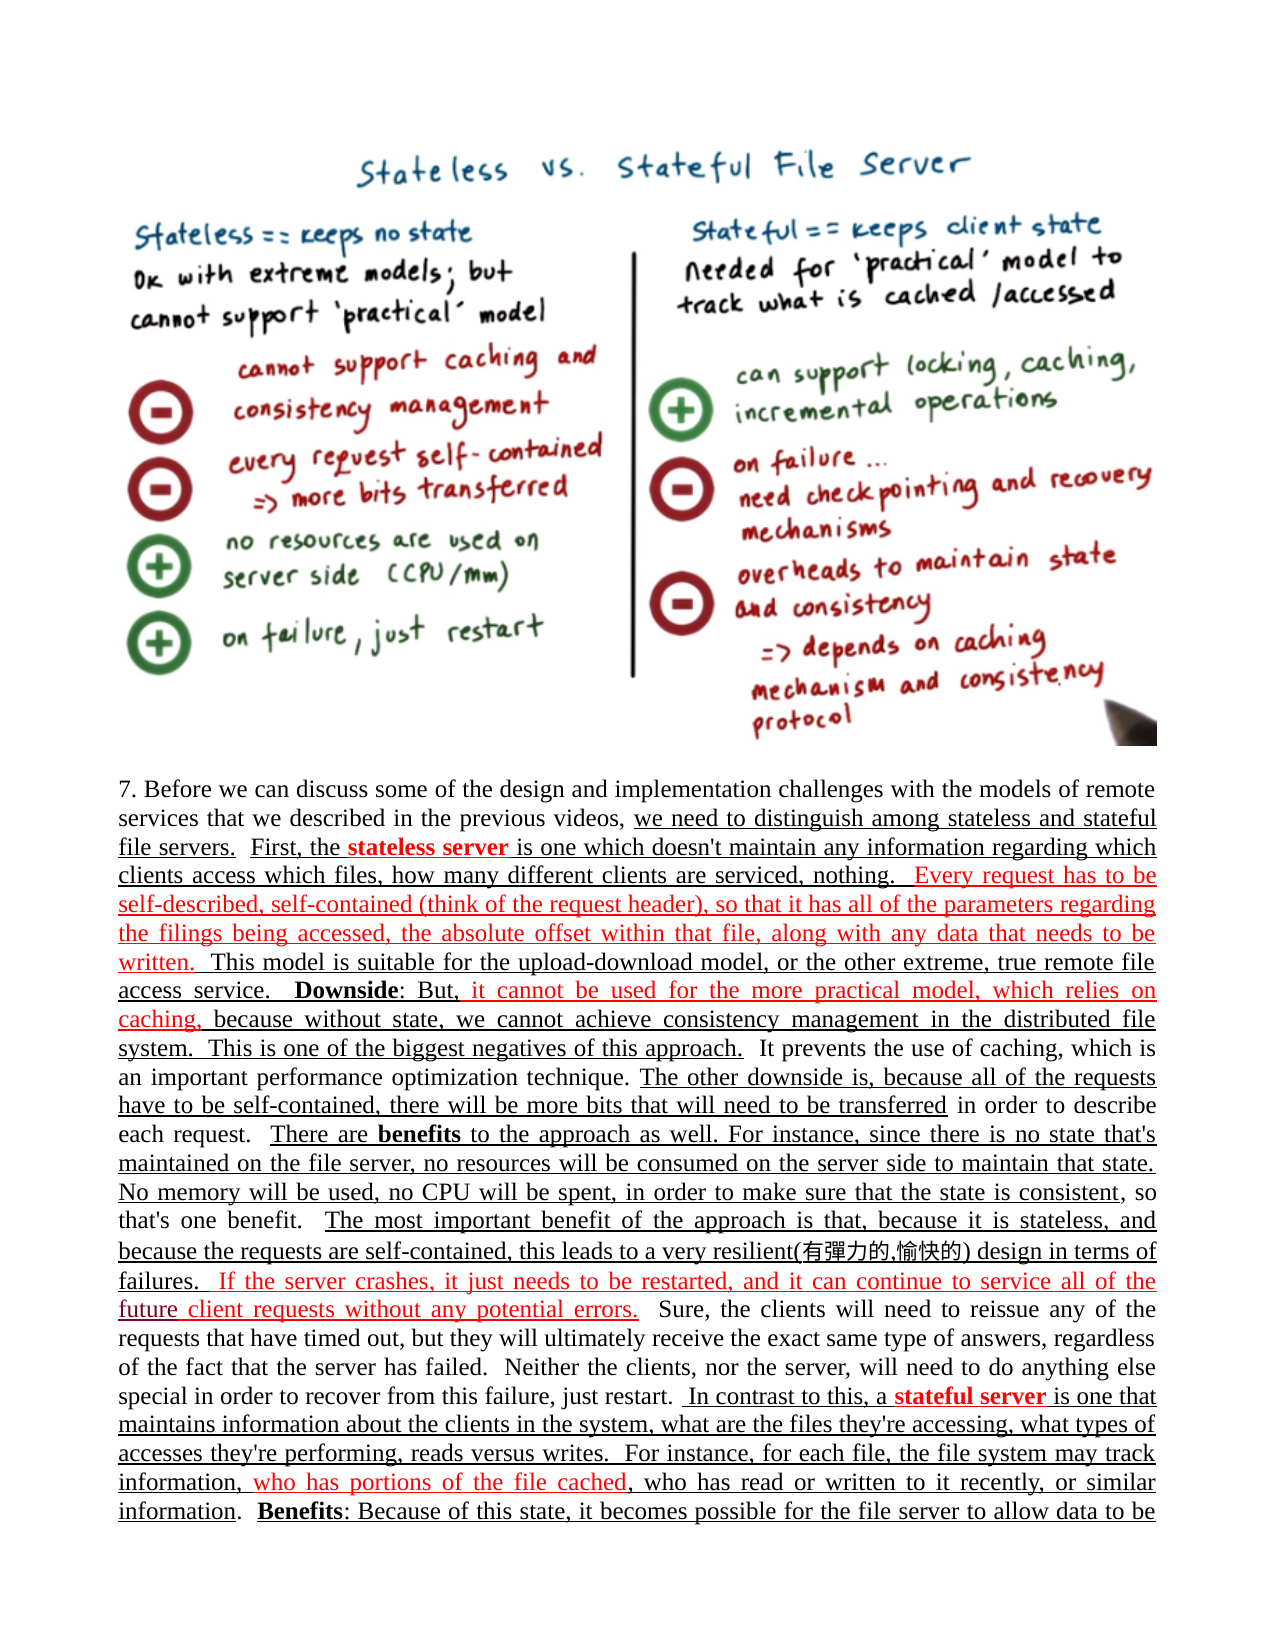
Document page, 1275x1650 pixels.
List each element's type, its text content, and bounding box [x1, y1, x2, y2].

text failures. If the server crashes, it just needs to be restarted, and it can continue to service all of the [118, 1262, 1157, 1291]
text 7. Before we can discuss some of the design and implementation challenges with the models of remote services that we described in the previous videos, we need to distinguish among stateless and stateful file servers. First, the stateless server is one which doesn't maintain any information regarding which clients access which files, how many different clients are serviced, nothing. Every request has to be [118, 774, 1157, 885]
text self-described, self-contained (think of the request header), so that it has all of the parameters regarding the filings being accessed, the absolute offset within that file, along with any data that needs to be written. This model is suitable for the upload-download model, or the other extreme, true remote file access service. Downside: But, it cannot be used for the more practical model, which relies on [118, 887, 1157, 1000]
picture [118, 146, 1157, 746]
text caching, because without state, we cannot achieve consistency management in the distributed file system. This is one of the biggest negatives of this approach. It prevents the use of caching, which is an important performance optimization technique. The other downside is, because all of the requests have to be self-contained, there will be more bits that will need to be transferred in order to describe each request. There are benefits to the approach as well. For instance, since there is no state that's maintained on the file server, no resources will be consumed on the server side to maintain that state. No memory will be used, no CPU will be spent, in order to make sure that the state is consistent, so that's one benefit. The most important benefit of the approach is that, because it is stateless, and because the requests are self-contained, this leads to a very resilient(有彈力的,愉快的) design in terms of [118, 1002, 1157, 1261]
text future client requests without any potential errors. Sure, the clients will need to reissue any of the requests that have timed out, but they will ultimately receive the exact same type of answers, regardless of the fact that the server has failed. Neither the clients, nor the server, will need to do anything else special in order to recover from this failure, just restart. In contrast to this, a stateful server is one that maintains information about the clients in the system, what are the files they're accessing, what types of accesses they're performing, reads versus writes. For instance, for each file, the file system may track information, who has portions of the file cached, who has read or written to it recently, or similar information. Benefits: Because of this state, it becomes possible for the file server to allow data to be [118, 1292, 1157, 1524]
